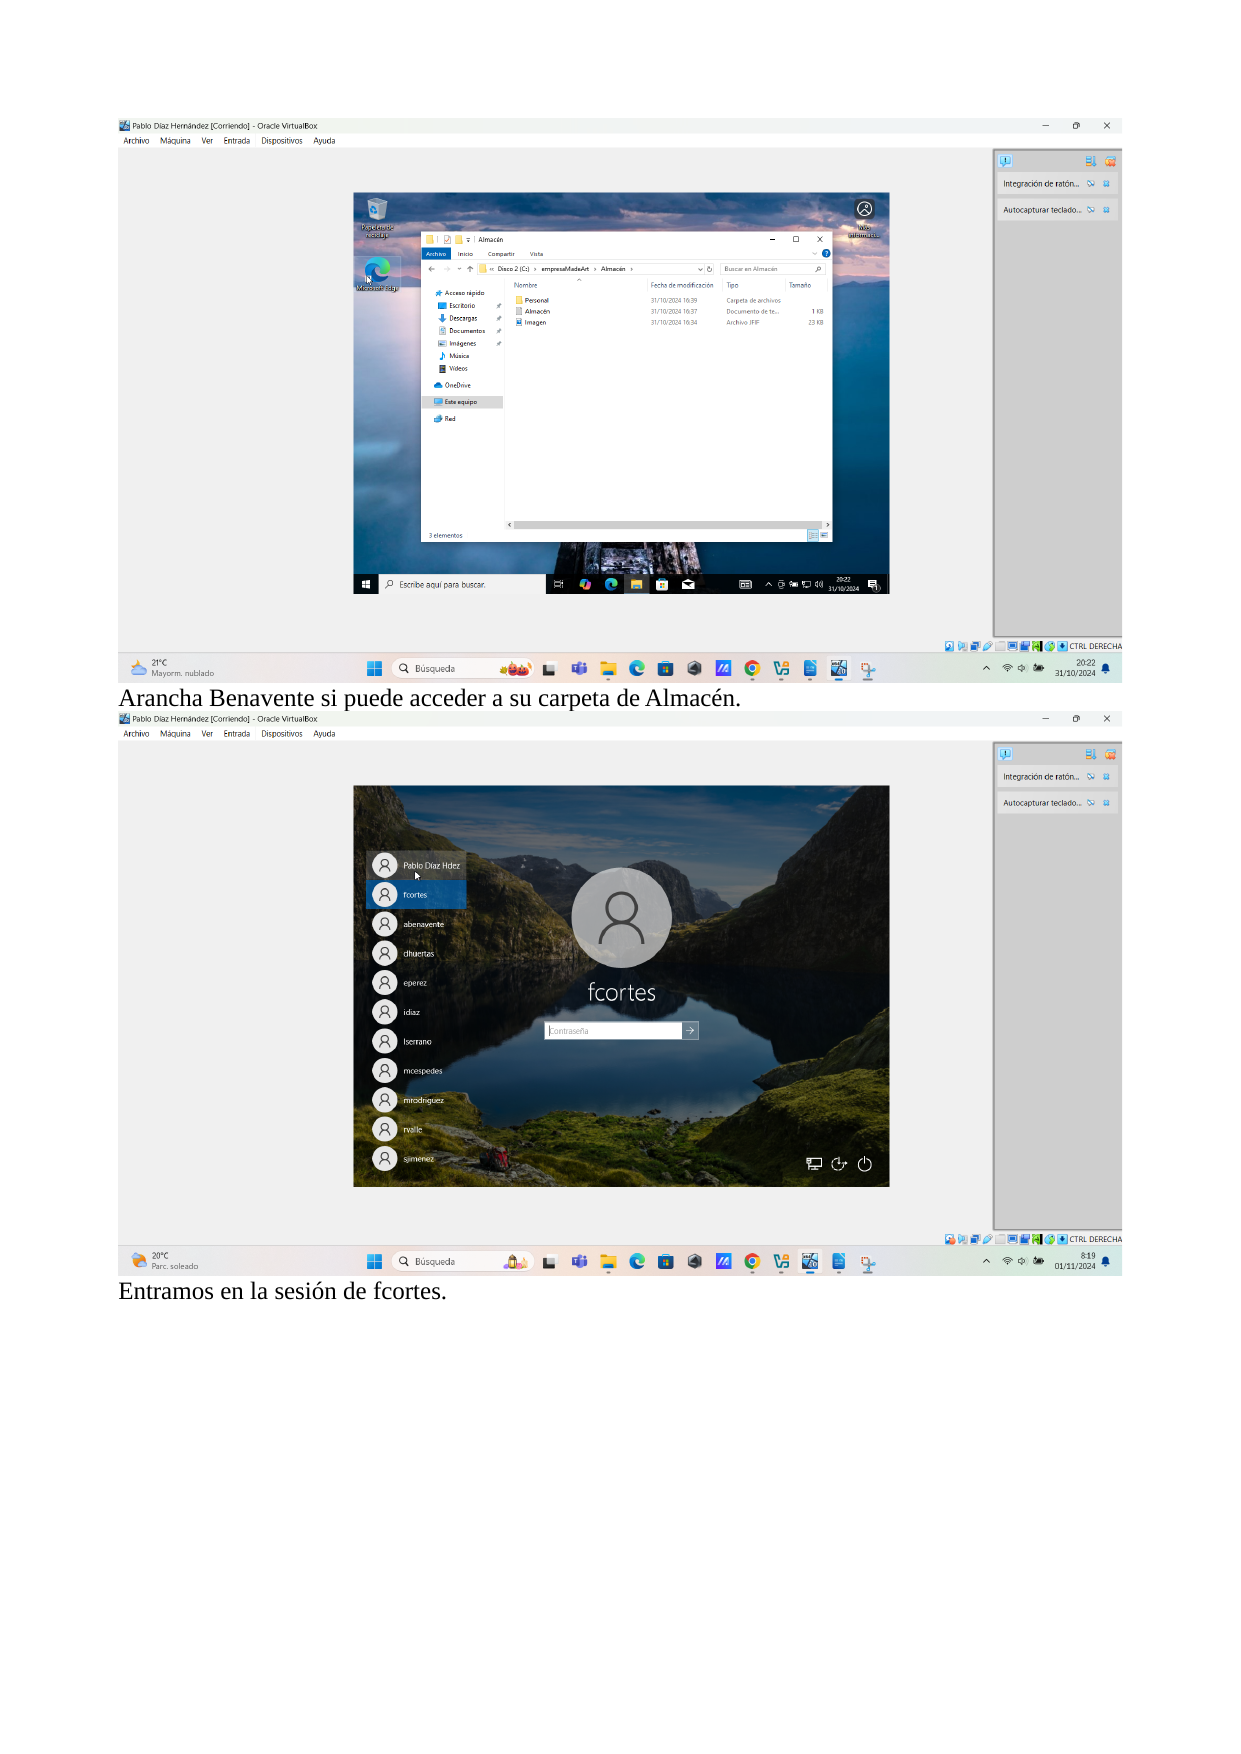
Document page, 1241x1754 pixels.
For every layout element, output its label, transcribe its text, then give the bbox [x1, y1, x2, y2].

picture [118, 711, 1123, 1276]
picture [118, 118, 1123, 683]
text Arancha Benavente si puede acceder a su carpeta de Almacén. [118, 683, 1122, 711]
text Entramos en la sesión de fcortes. [118, 1276, 1122, 1304]
